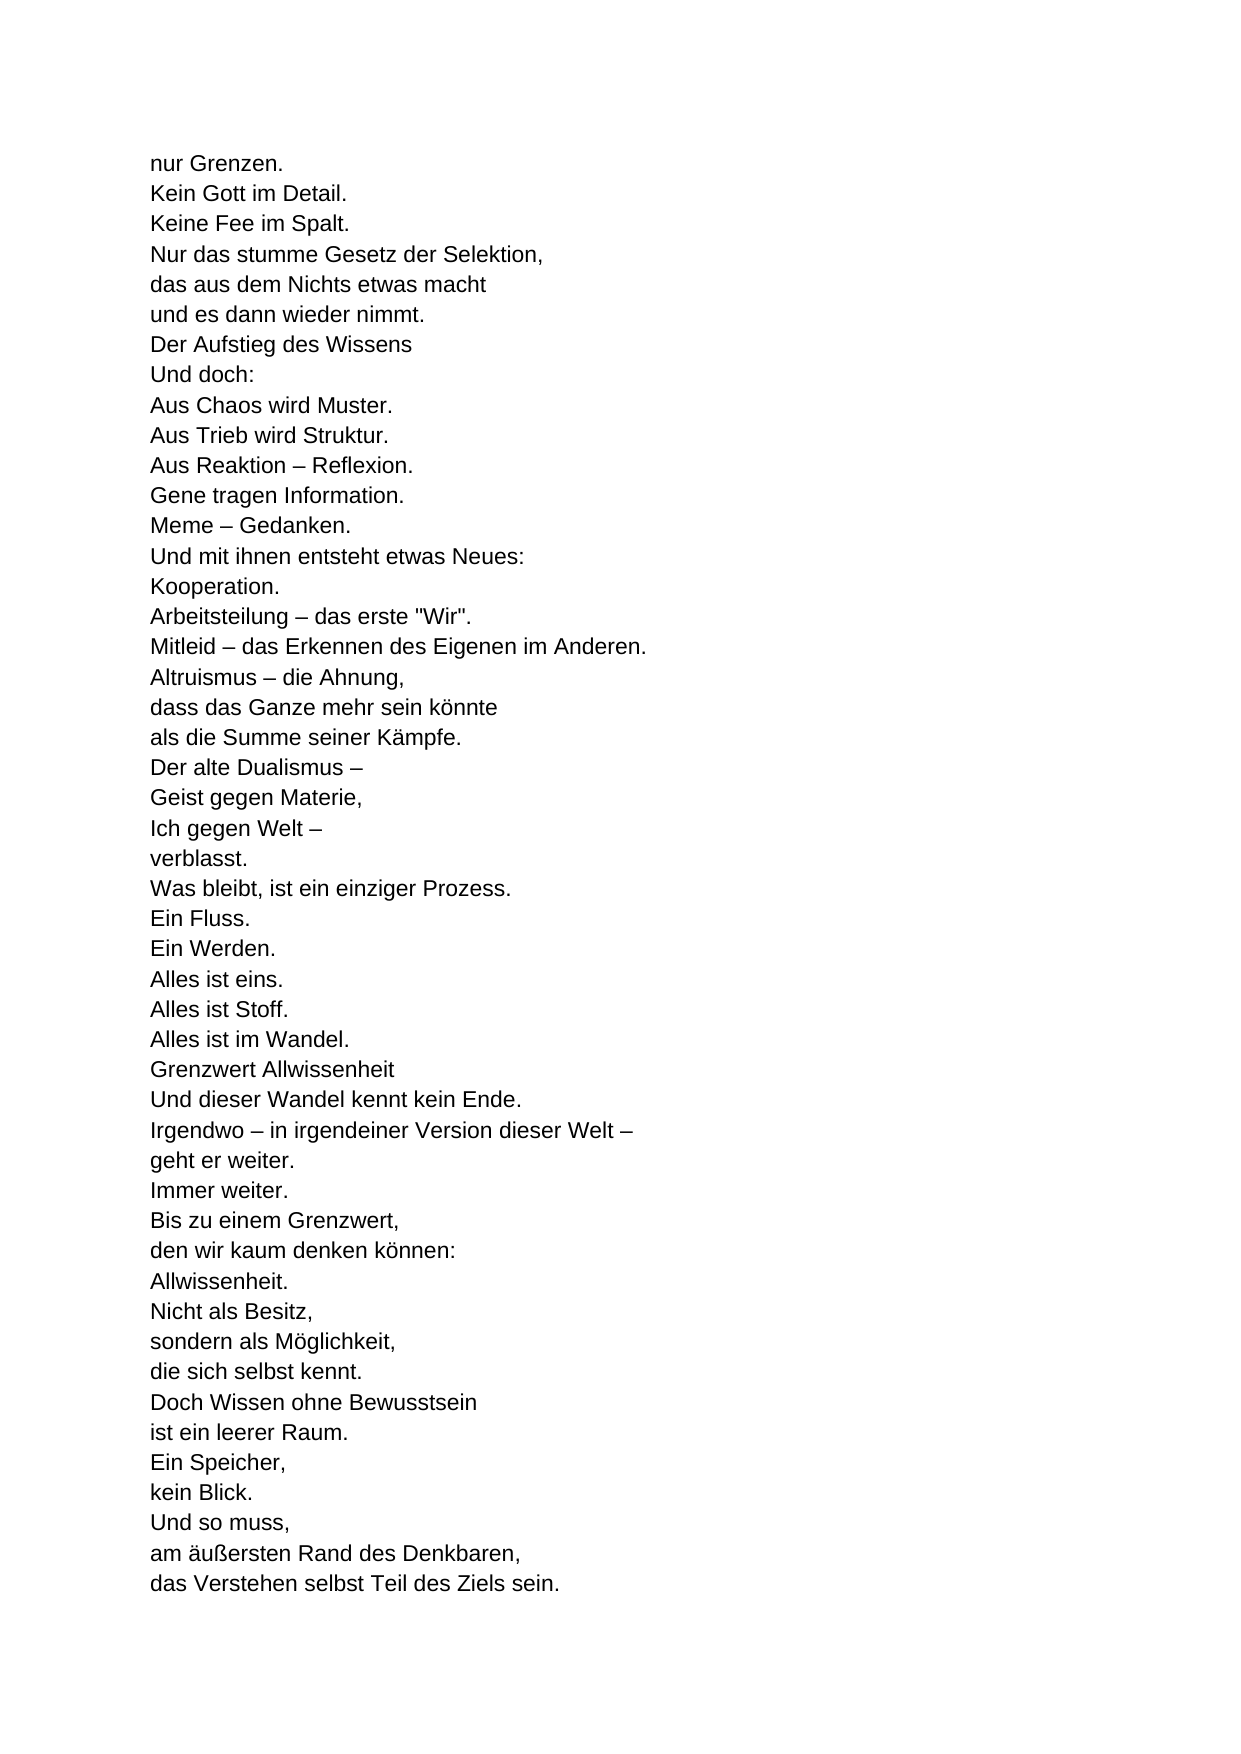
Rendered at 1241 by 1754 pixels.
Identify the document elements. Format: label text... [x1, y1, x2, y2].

text nur Grenzen. [150, 150, 1090, 176]
text Alles ist eins. [150, 966, 1090, 992]
text Was bleibt, ist ein einziger Prozess. [150, 875, 1090, 901]
text Und doch: [150, 361, 1090, 388]
text ist ein leerer Raum. [150, 1419, 1090, 1445]
text kein Blick. [150, 1479, 1090, 1506]
text Kooperation. [150, 573, 1090, 599]
text Aus Reaktion – Reflexion. [150, 452, 1090, 478]
text Arbeitsteilung – das erste "Wir". [150, 603, 1090, 629]
text Immer weiter. [150, 1177, 1090, 1203]
text Bis zu einem Grenzwert, [150, 1207, 1090, 1234]
text Ein Werden. [150, 935, 1090, 962]
text das aus dem Nichts etwas macht [150, 271, 1090, 297]
text Ich gegen Welt – [150, 814, 1090, 841]
text Irgendwo – in irgendeiner Version dieser Welt – [150, 1117, 1090, 1143]
text sondern als Möglichkeit, [150, 1328, 1090, 1354]
text Keine Fee im Spalt. [150, 210, 1090, 237]
text Ein Fluss. [150, 905, 1090, 932]
text als die Summe seiner Kämpfe. [150, 724, 1090, 750]
text verblasst. [150, 845, 1090, 871]
text Allwissenheit. [150, 1268, 1090, 1294]
text Und dieser Wandel kennt kein Ende. [150, 1086, 1090, 1113]
text Ein Speicher, [150, 1449, 1090, 1475]
text Nur das stumme Gesetz der Selektion, [150, 241, 1090, 267]
text Nicht als Besitz, [150, 1298, 1090, 1324]
text Alles ist Stoff. [150, 996, 1090, 1022]
text Aus Trieb wird Struktur. [150, 422, 1090, 448]
text Kein Gott im Detail. [150, 180, 1090, 207]
text Grenzwert Allwissenheit [150, 1056, 1090, 1083]
text Altruismus – die Ahnung, [150, 663, 1090, 690]
text Der alte Dualismus – [150, 754, 1090, 781]
text Aus Chaos wird Muster. [150, 392, 1090, 418]
text am äußersten Rand des Denkbaren, [150, 1539, 1090, 1566]
text dass das Ganze mehr sein könnte [150, 694, 1090, 720]
text das Verstehen selbst Teil des Ziels sein. [150, 1570, 1090, 1596]
text Alles ist im Wandel. [150, 1026, 1090, 1052]
text die sich selbst kennt. [150, 1358, 1090, 1385]
text Und so muss, [150, 1509, 1090, 1536]
text Der Aufstieg des Wissens [150, 331, 1090, 358]
text und es dann wieder nimmt. [150, 301, 1090, 327]
text den wir kaum denken können: [150, 1237, 1090, 1264]
text Geist gegen Materie, [150, 784, 1090, 811]
text Meme – Gedanken. [150, 512, 1090, 539]
text geht er weiter. [150, 1147, 1090, 1173]
text Und mit ihnen entsteht etwas Neues: [150, 543, 1090, 569]
text Doch Wissen ohne Bewusstsein [150, 1388, 1090, 1415]
text Mitleid – das Erkennen des Eigenen im Anderen. [150, 633, 1090, 660]
text Gene tragen Information. [150, 482, 1090, 509]
